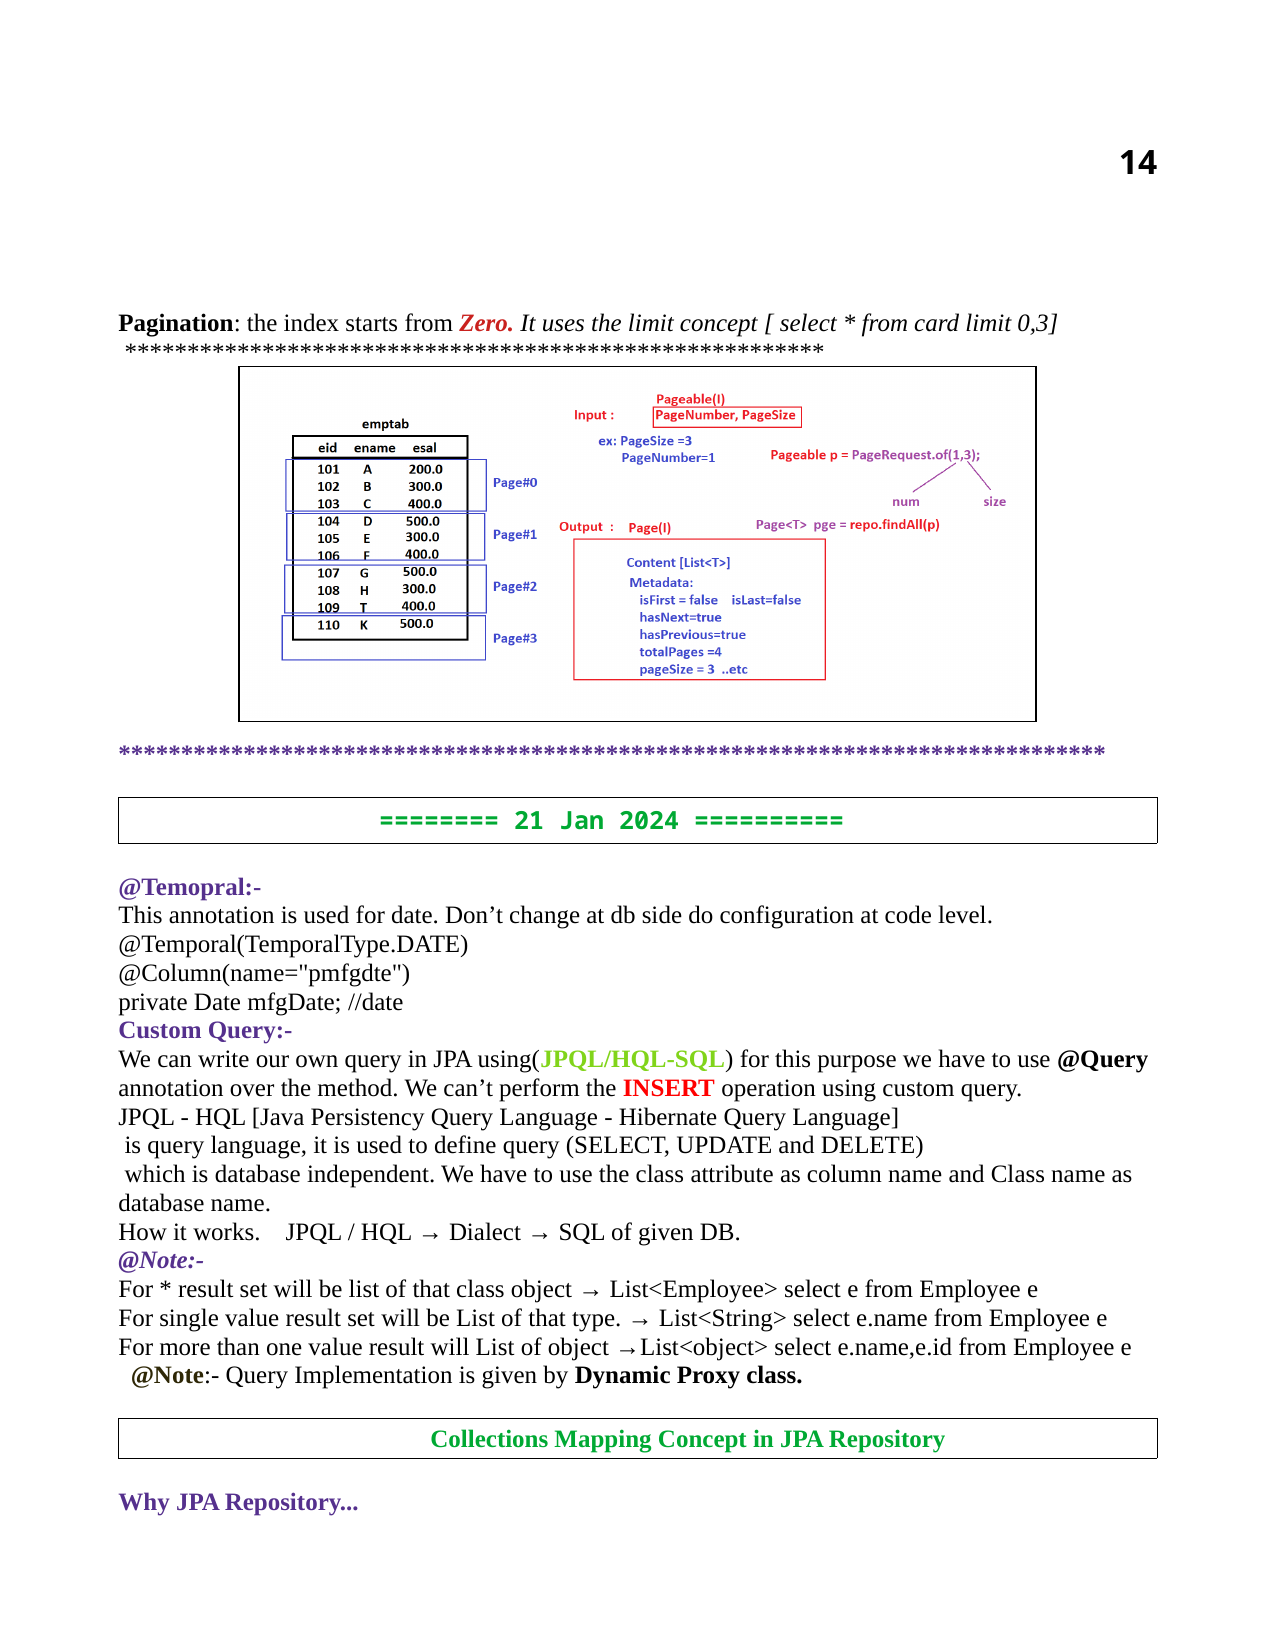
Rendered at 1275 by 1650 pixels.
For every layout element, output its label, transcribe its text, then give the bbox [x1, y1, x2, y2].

text Custom Query:- [118, 1015, 1157, 1044]
text Pagination: the index starts from Zero. It uses the limit concept [ select * from card limit 0,3] [118, 308, 1157, 337]
text @Column(name="pmfgdte") [118, 958, 1157, 987]
text Why JPA Repository... [118, 1487, 1157, 1516]
text is query language, it is used to define query (SELECT, UPDATE and DELETE) [118, 1130, 1157, 1159]
text This annotation is used for date. Don’t change at db side do configuration at code level. [118, 900, 1157, 929]
picture [242, 370, 1033, 718]
text For more than one value result will List of object →List<object> select e.name,e.id from Employee e [118, 1332, 1157, 1360]
text @Temporal(TemporalType.DATE) [118, 929, 1157, 958]
text private Date mfgDate; //date [118, 987, 1157, 1015]
text JPQL - HQL [Java Persistency Query Language - Hibernate Query Language] [118, 1102, 1157, 1130]
text which is database independent. We have to use the class attribute as column name and Class name as database name. [118, 1159, 1157, 1217]
text How it works. JPQL / HQL → Dialect → SQL of given DB. @Note:- [118, 1217, 1157, 1274]
text @Note:- Query Implementation is given by Dynamic Proxy class. [118, 1360, 1157, 1389]
text For single value result set will be List of that type. → List<String> select e.name from Employee e [118, 1303, 1157, 1332]
table_header ======== 21 Jan 2024 ========== [119, 798, 1157, 843]
text For * result set will be list of that class object → List<Employee> select e from Employee e [118, 1274, 1157, 1303]
text We can write our own query in JPA using(JPQL/HQL-SQL) for this purpose we have to use @Query annotation over the method. We can’t perform the INSERT operation using custom query. [118, 1044, 1157, 1102]
text ******************************************************************************* [118, 739, 1157, 768]
text ******************************************************** [118, 337, 1157, 366]
table_header Collections Mapping Concept in JPA Repository [119, 1419, 1157, 1458]
text @Temopral:- [118, 872, 1157, 900]
